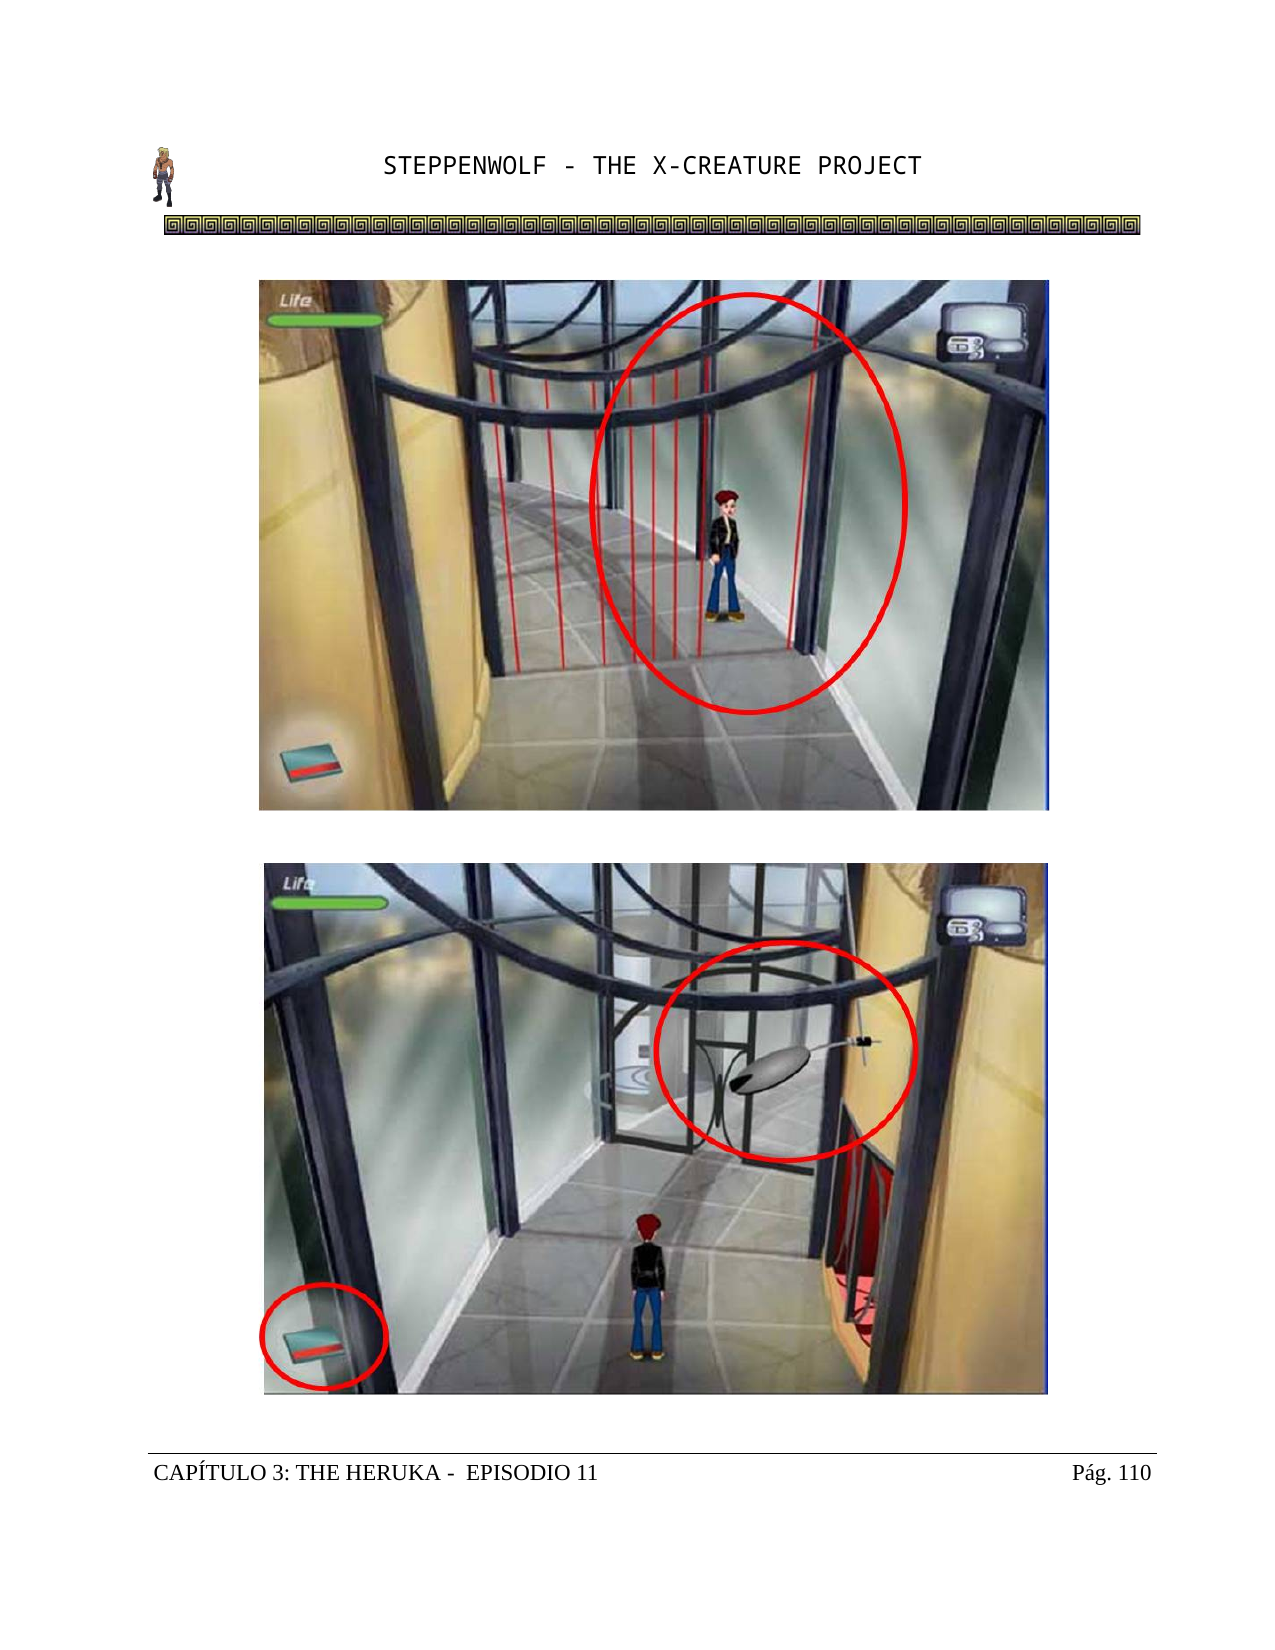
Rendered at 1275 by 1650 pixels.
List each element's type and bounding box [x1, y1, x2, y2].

picture [164, 215, 1141, 235]
picture [258, 279, 1050, 811]
picture [258, 863, 1048, 1395]
picture [147, 147, 181, 207]
